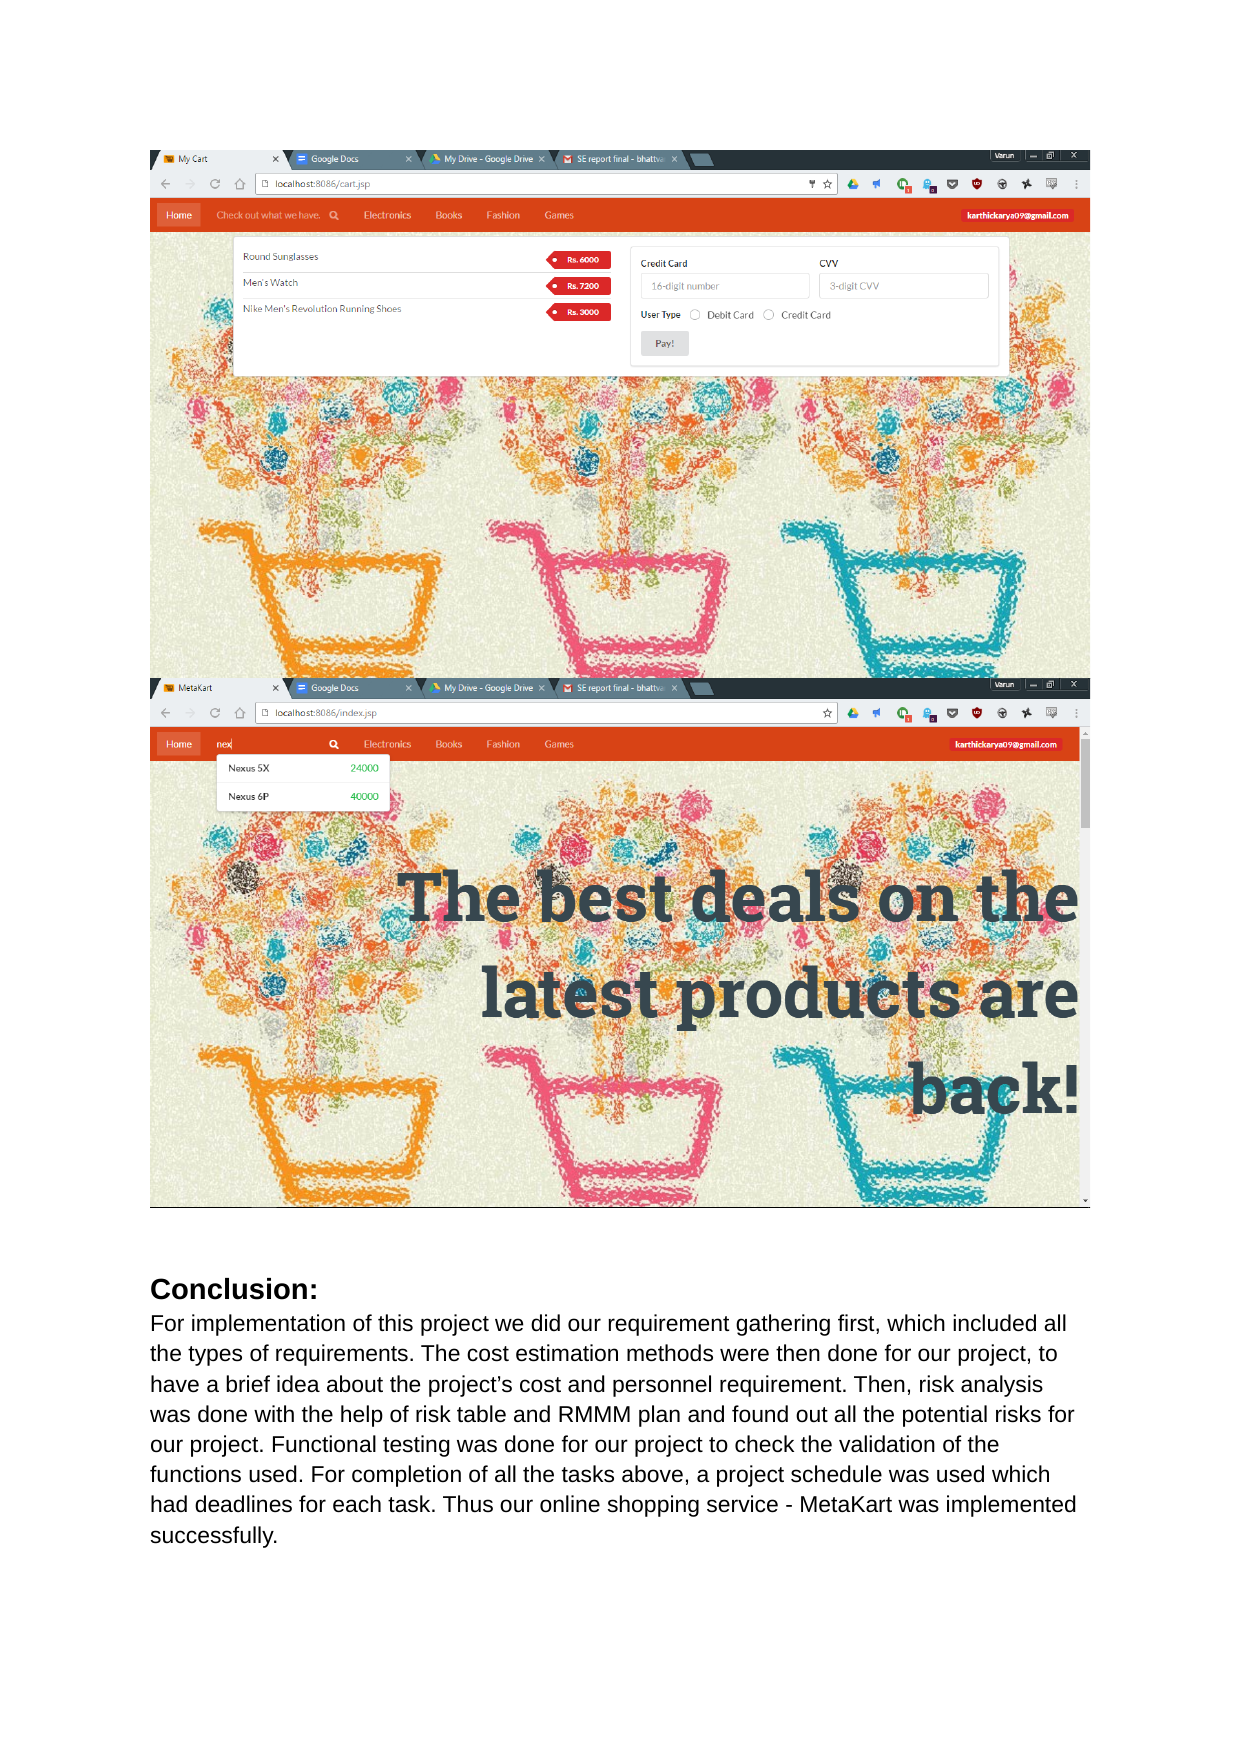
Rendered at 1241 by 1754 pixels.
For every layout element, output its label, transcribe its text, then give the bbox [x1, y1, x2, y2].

text Conclusion: [150, 1272, 1090, 1305]
text For implementation of this project we did our requirement gathering first, which included all the types of requirements. The cost estimation methods were then done for our project, to have a brief idea about the project’s cost and personnel requirement. Then, risk analysis was done with the help of risk table and RMMM plan and found out all the potential risks for our project. Functional testing was done for our project to check the validation of the functions used. For completion of all the tasks above, a project schedule was used which had deadlines for each task. Thus our online shopping service - MetaKart was implemented successfully. [150, 1310, 1090, 1548]
